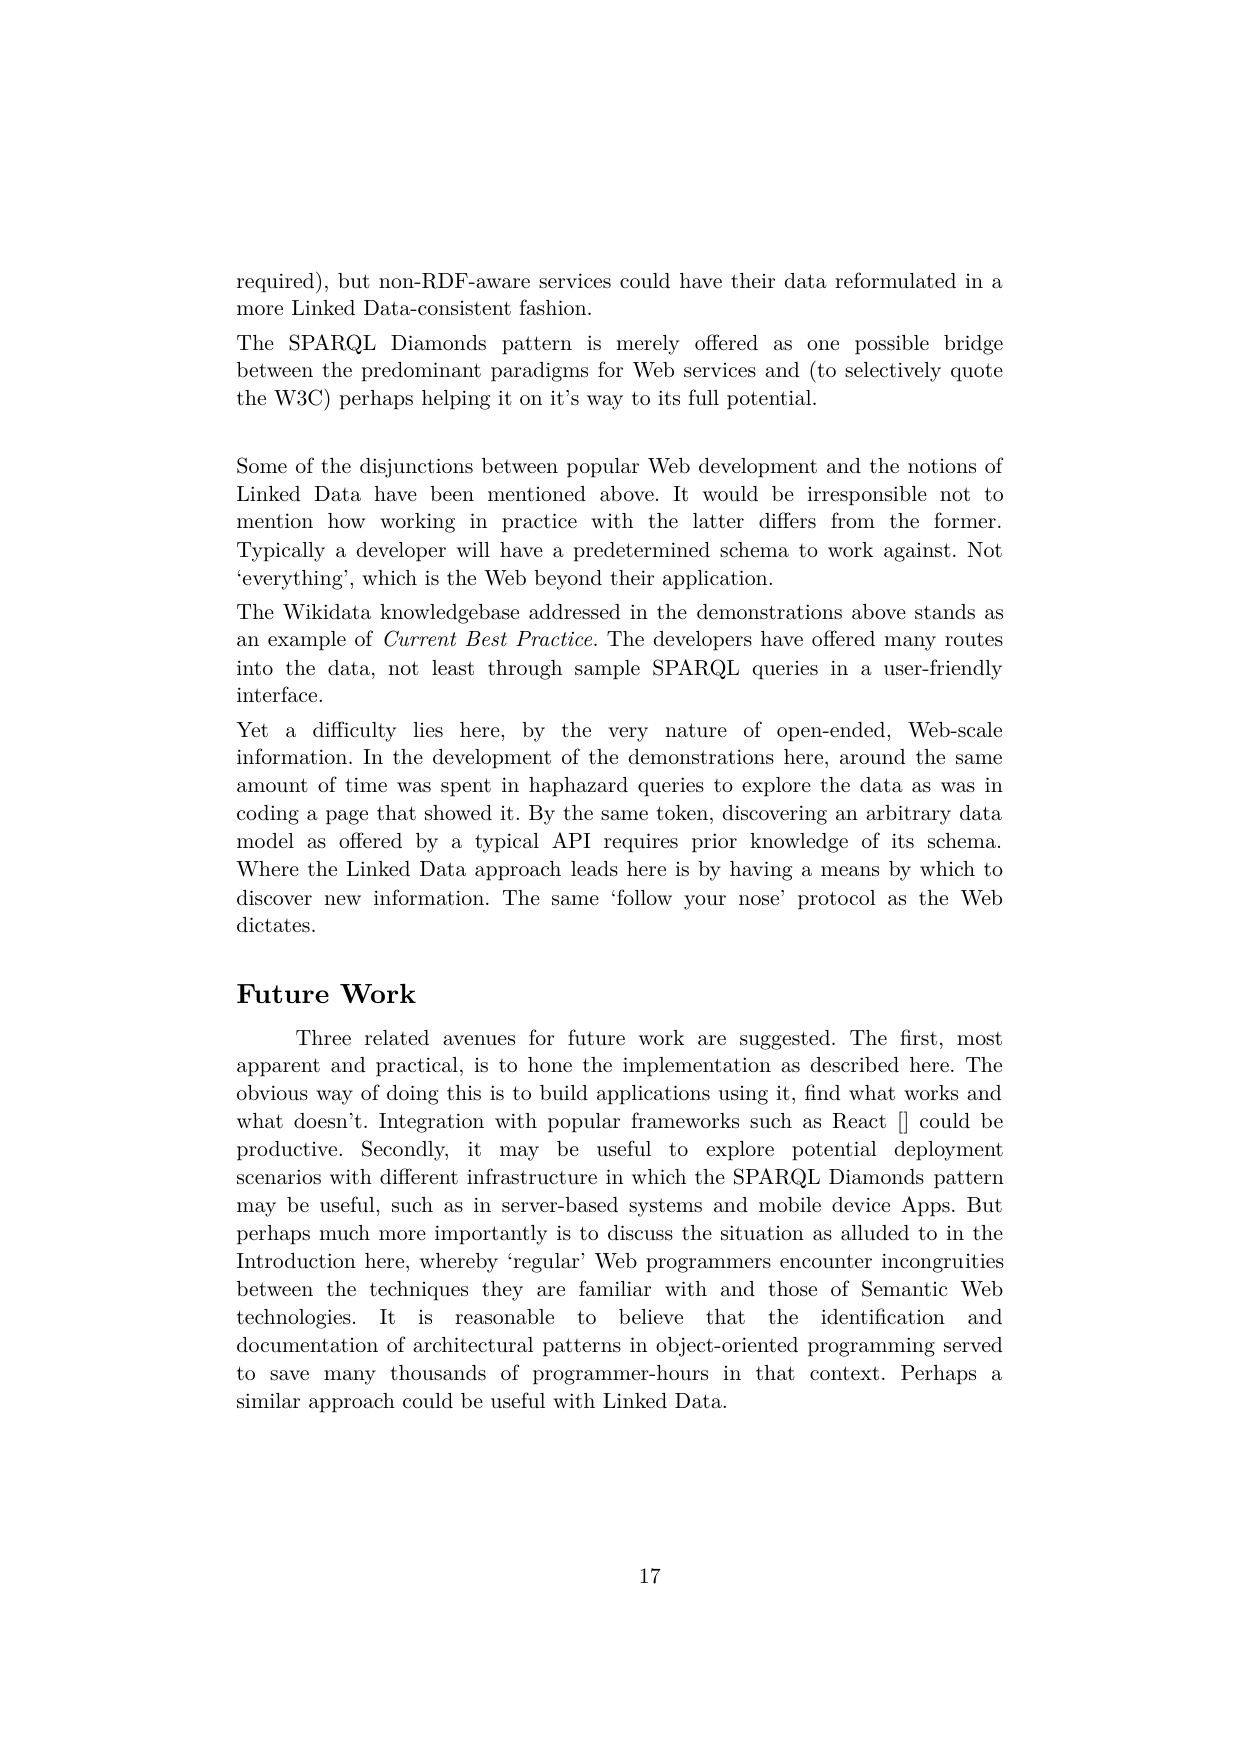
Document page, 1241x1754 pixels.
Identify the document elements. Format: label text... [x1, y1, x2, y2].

text The Wikidata knowledgebase addressed in the demonstrations above stands as an example of Current Best Practice. The developers have offered many routes into the data, not least through sample SPARQL queries in a user-friendly interface. [236, 597, 1004, 709]
text Some of the disjunctions between popular Web development and the notions of Linked Data have been mentioned above. It would be irresponsible not to mention how working in practice with the latter differs from the former. Typically a developer will have a predetermined schema to work against. Not ‘everything’, which is the Web beyond their application. [236, 451, 1004, 591]
text The SPARQL Diamonds pattern is merely offered as one possible bridge between the predominant paradigms for Web services and (to selectively quote the W3C) perhaps helping it on it’s way to its full potential. [236, 328, 1004, 412]
text required), but non-RDF-aware services could have their data reformulated in a more Linked Data-consistent fashion. [236, 266, 1004, 322]
text Yet a difficulty lies here, by the very nature of open-ended, Web-scale information. In the development of the demonstrations here, around the same amount of time was spent in haphazard queries to explore the data as was in coding a page that showed it. By the same token, discovering an arbitrary data model as offered by a typical API requires prior knowledge of its schema. Where the Linked Data approach leads here is by having a means by which to discover new information. The same ‘follow your nose’ protocol as the Web dictates. [236, 715, 1004, 939]
text Three related avenues for future work are suggested. The first, most apparent and practical, is to hone the implementation as described here. The obvious way of doing this is to build applications using it, find what works and what doesn’t. Integration with popular frameworks such as React [] could be productive. Secondly, it may be useful to explore potential deployment scenarios with different infrastructure in which the SPARQL Diamonds pattern may be useful, such as in server-based systems and mobile device Apps. But perhaps much more importantly is to discuss the situation as alluded to in the Introduction here, whereby ‘regular’ Web programmers encounter incongruities between the techniques they are familiar with and those of Semantic Web technologies. It is reasonable to believe that the identification and documentation of architectural patterns in object-oriented programming served to save many thousands of programmer-hours in that context. Perhaps a similar approach could be useful with Linked Data. [236, 1023, 1004, 1415]
subtitle Future Work [236, 975, 1004, 1010]
